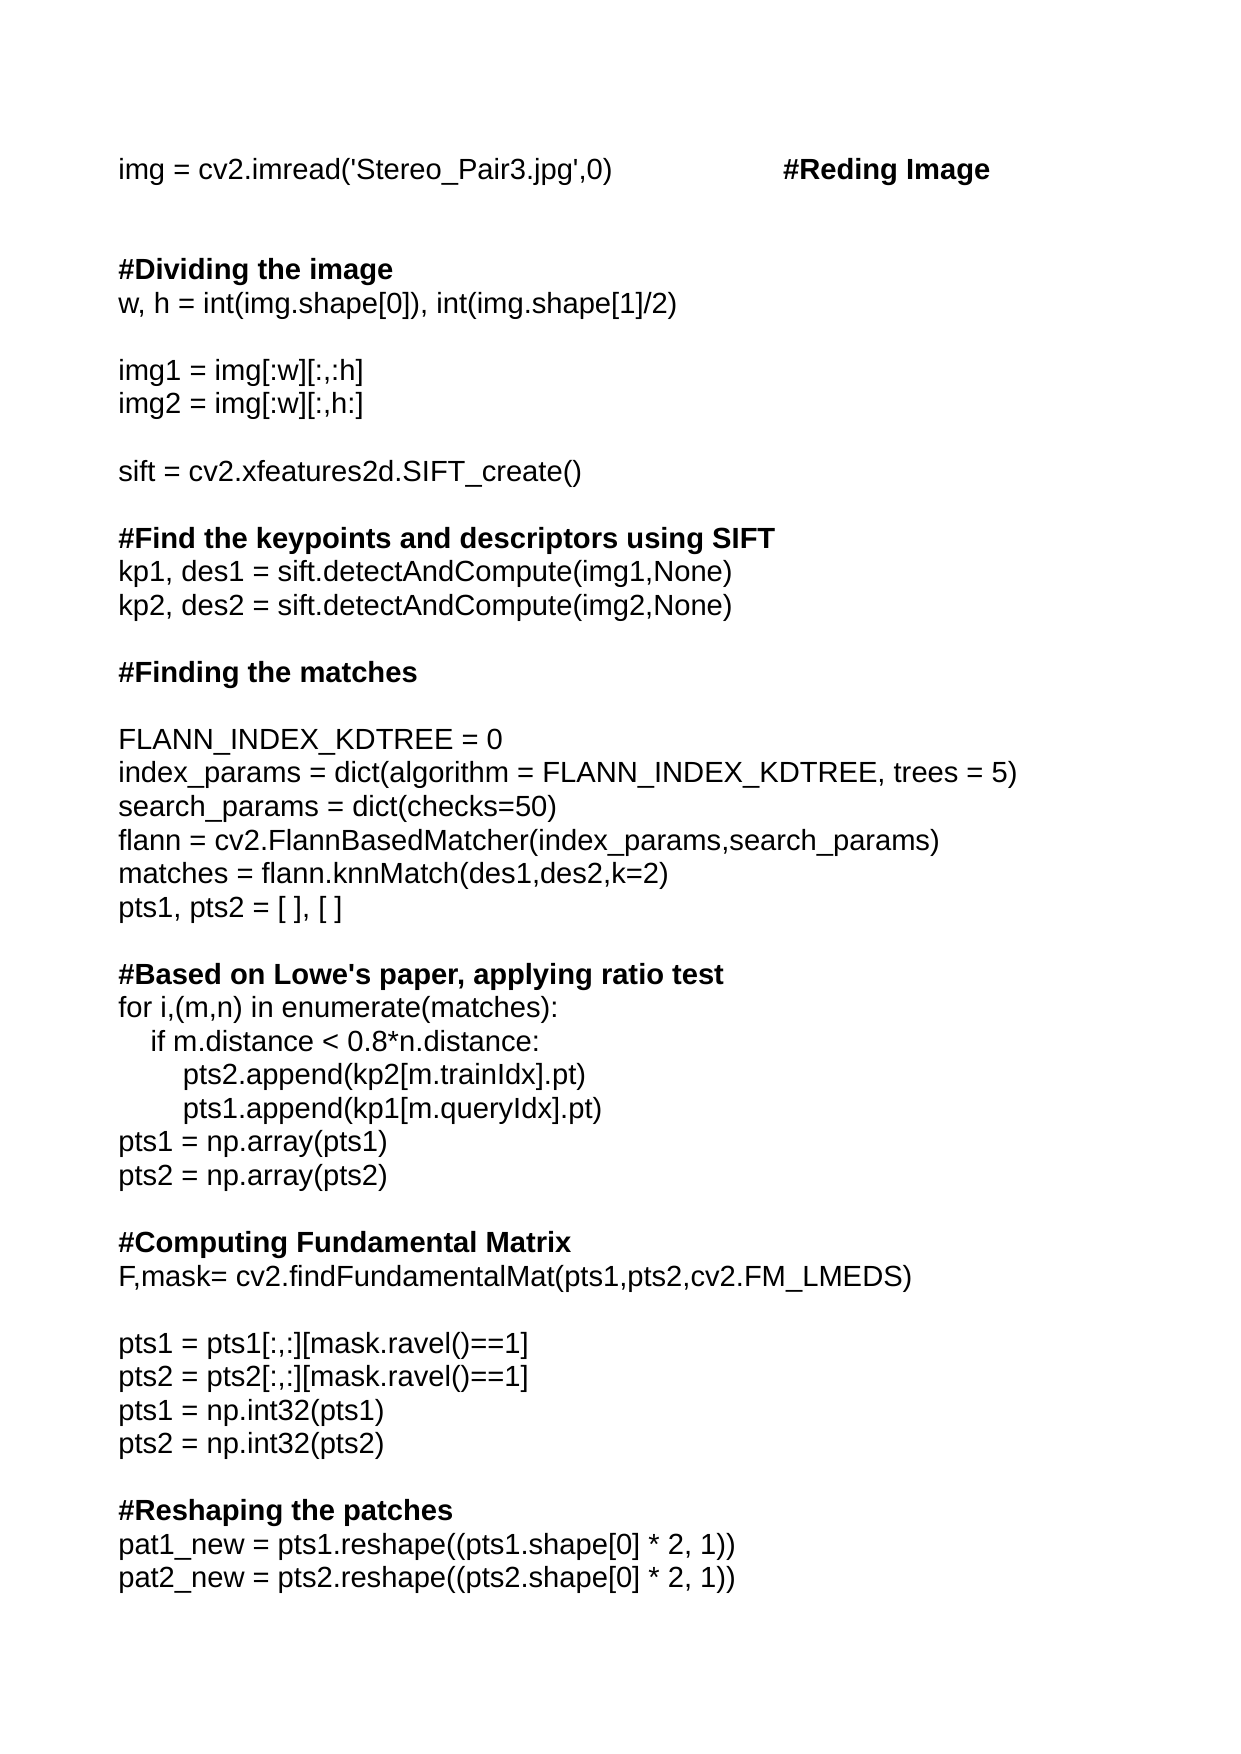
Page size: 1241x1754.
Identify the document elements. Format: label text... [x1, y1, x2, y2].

text #Based on Lowe's paper, applying ratio test [118, 957, 1122, 990]
text #Dividing the image [118, 252, 1122, 286]
text F,mask= cv2.findFundamentalMat(pts1,pts2,cv2.FM_LMEDS) [118, 1258, 1122, 1292]
text img = cv2.imread('Stereo_Pair3.jpg',0) #Reding Image [118, 152, 1122, 185]
text sift = cv2.xfeatures2d.SIFT_create() [118, 453, 1122, 487]
text pts1 = np.array(pts1) [118, 1124, 1122, 1158]
text #Reshaping the patches [118, 1493, 1122, 1527]
text pts1, pts2 = [ ], [ ] [118, 889, 1122, 923]
text if m.distance < 0.8*n.distance: [118, 1024, 1122, 1057]
text pts2 = pts2[:,:][mask.ravel()==1] [118, 1359, 1122, 1393]
text w, h = int(img.shape[0]), int(img.shape[1]/2) [118, 286, 1122, 319]
text search_params = dict(checks=50) [118, 789, 1122, 822]
text img2 = img[:w][:,h:] [118, 386, 1122, 420]
text pts2 = np.array(pts2) [118, 1158, 1122, 1191]
text #Computing Fundamental Matrix [118, 1225, 1122, 1258]
text pts1 = np.int32(pts1) [118, 1393, 1122, 1426]
text pts2.append(kp2[m.trainIdx].pt) [118, 1057, 1122, 1091]
text FLANN_INDEX_KDTREE = 0 [118, 722, 1122, 755]
text kp2, des2 = sift.detectAndCompute(img2,None) [118, 588, 1122, 621]
text pts2 = np.int32(pts2) [118, 1426, 1122, 1460]
text index_params = dict(algorithm = FLANN_INDEX_KDTREE, trees = 5) [118, 755, 1122, 789]
text #Find the keypoints and descriptors using SIFT [118, 521, 1122, 554]
text for i,(m,n) in enumerate(matches): [118, 990, 1122, 1024]
text pat2_new = pts2.reshape((pts2.shape[0] * 2, 1)) [118, 1560, 1122, 1594]
text #Finding the matches [118, 655, 1122, 688]
text flann = cv2.FlannBasedMatcher(index_params,search_params) [118, 822, 1122, 856]
text img1 = img[:w][:,:h] [118, 353, 1122, 386]
text pts1 = pts1[:,:][mask.ravel()==1] [118, 1326, 1122, 1359]
text matches = flann.knnMatch(des1,des2,k=2) [118, 856, 1122, 889]
text kp1, des1 = sift.detectAndCompute(img1,None) [118, 554, 1122, 588]
text pts1.append(kp1[m.queryIdx].pt) [118, 1091, 1122, 1124]
text pat1_new = pts1.reshape((pts1.shape[0] * 2, 1)) [118, 1527, 1122, 1560]
